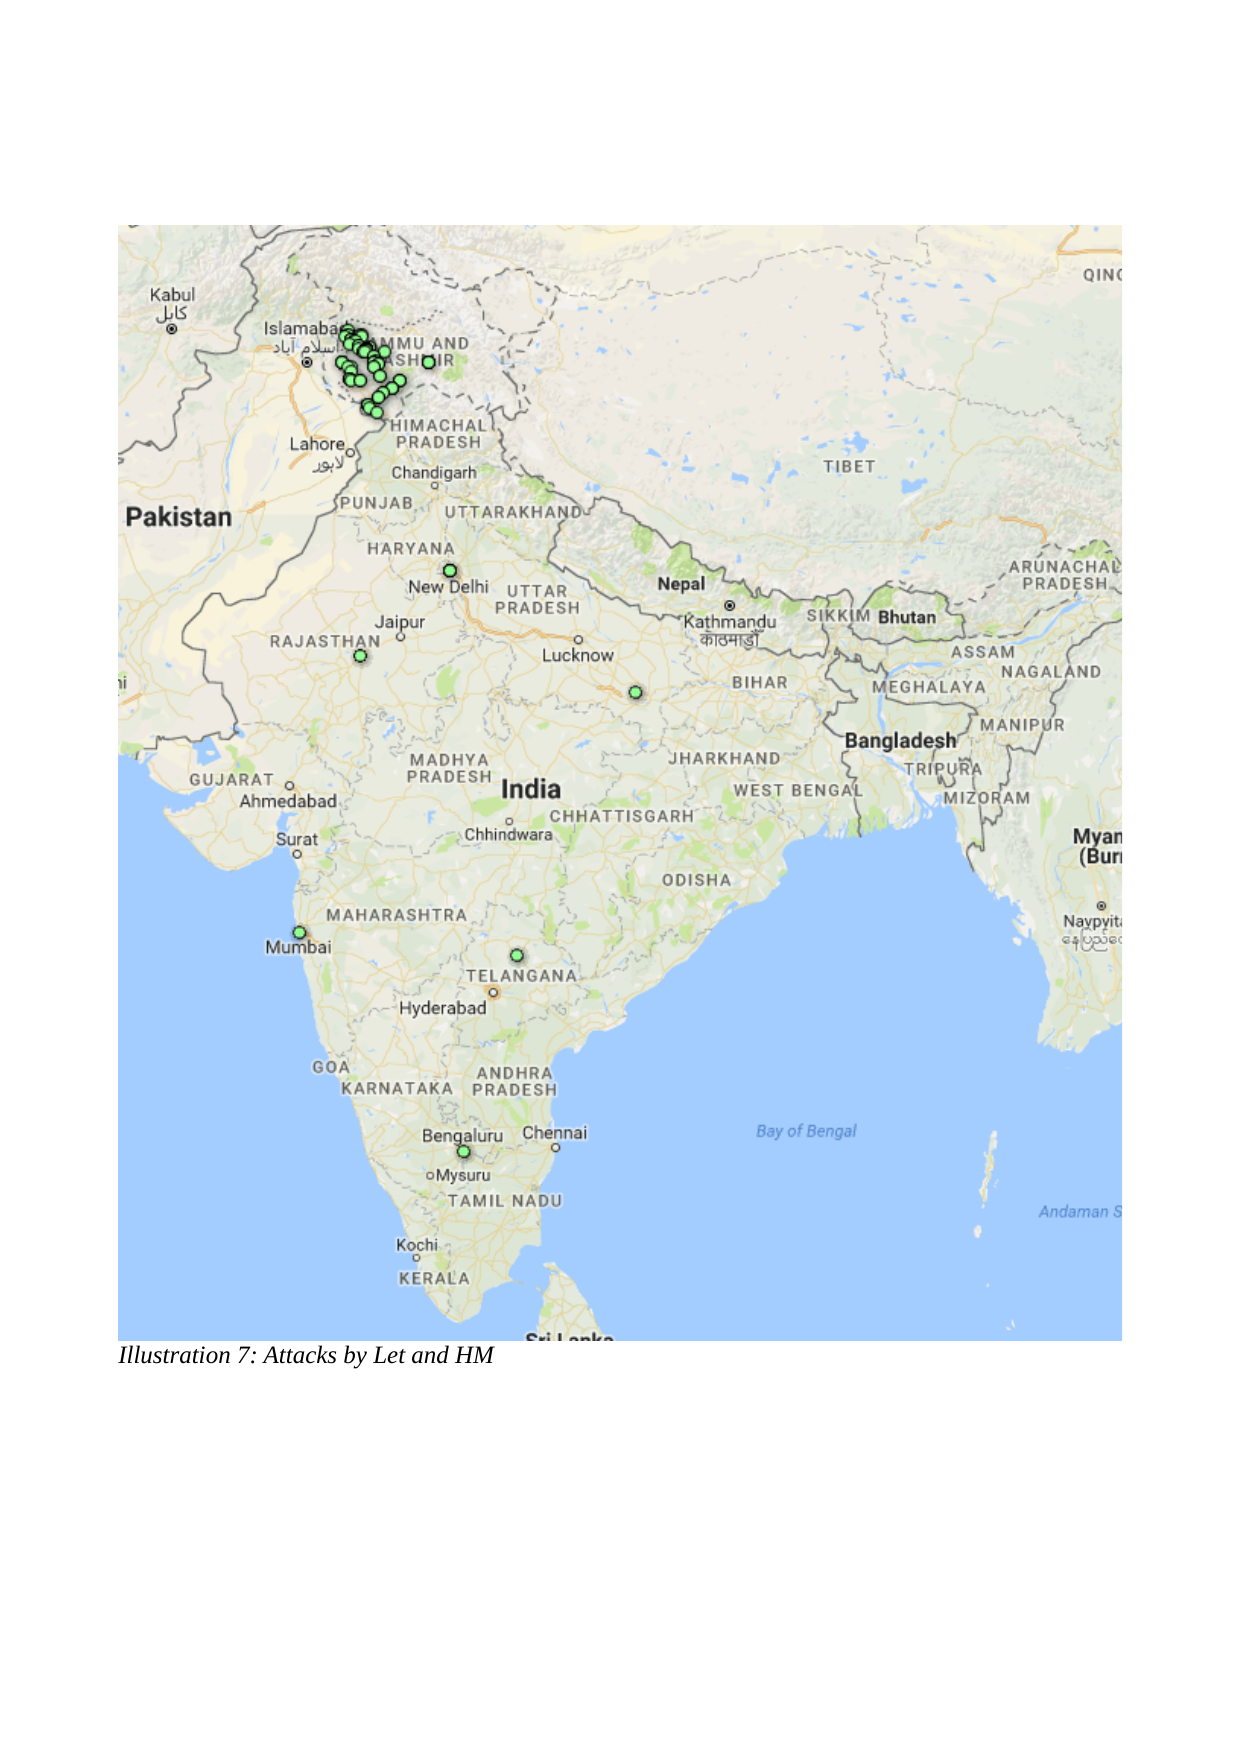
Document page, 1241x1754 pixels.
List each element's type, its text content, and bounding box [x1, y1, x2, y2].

picture [118, 225, 1123, 1341]
text Illustration 7: Attacks by Let and HM [118, 1341, 1122, 1369]
